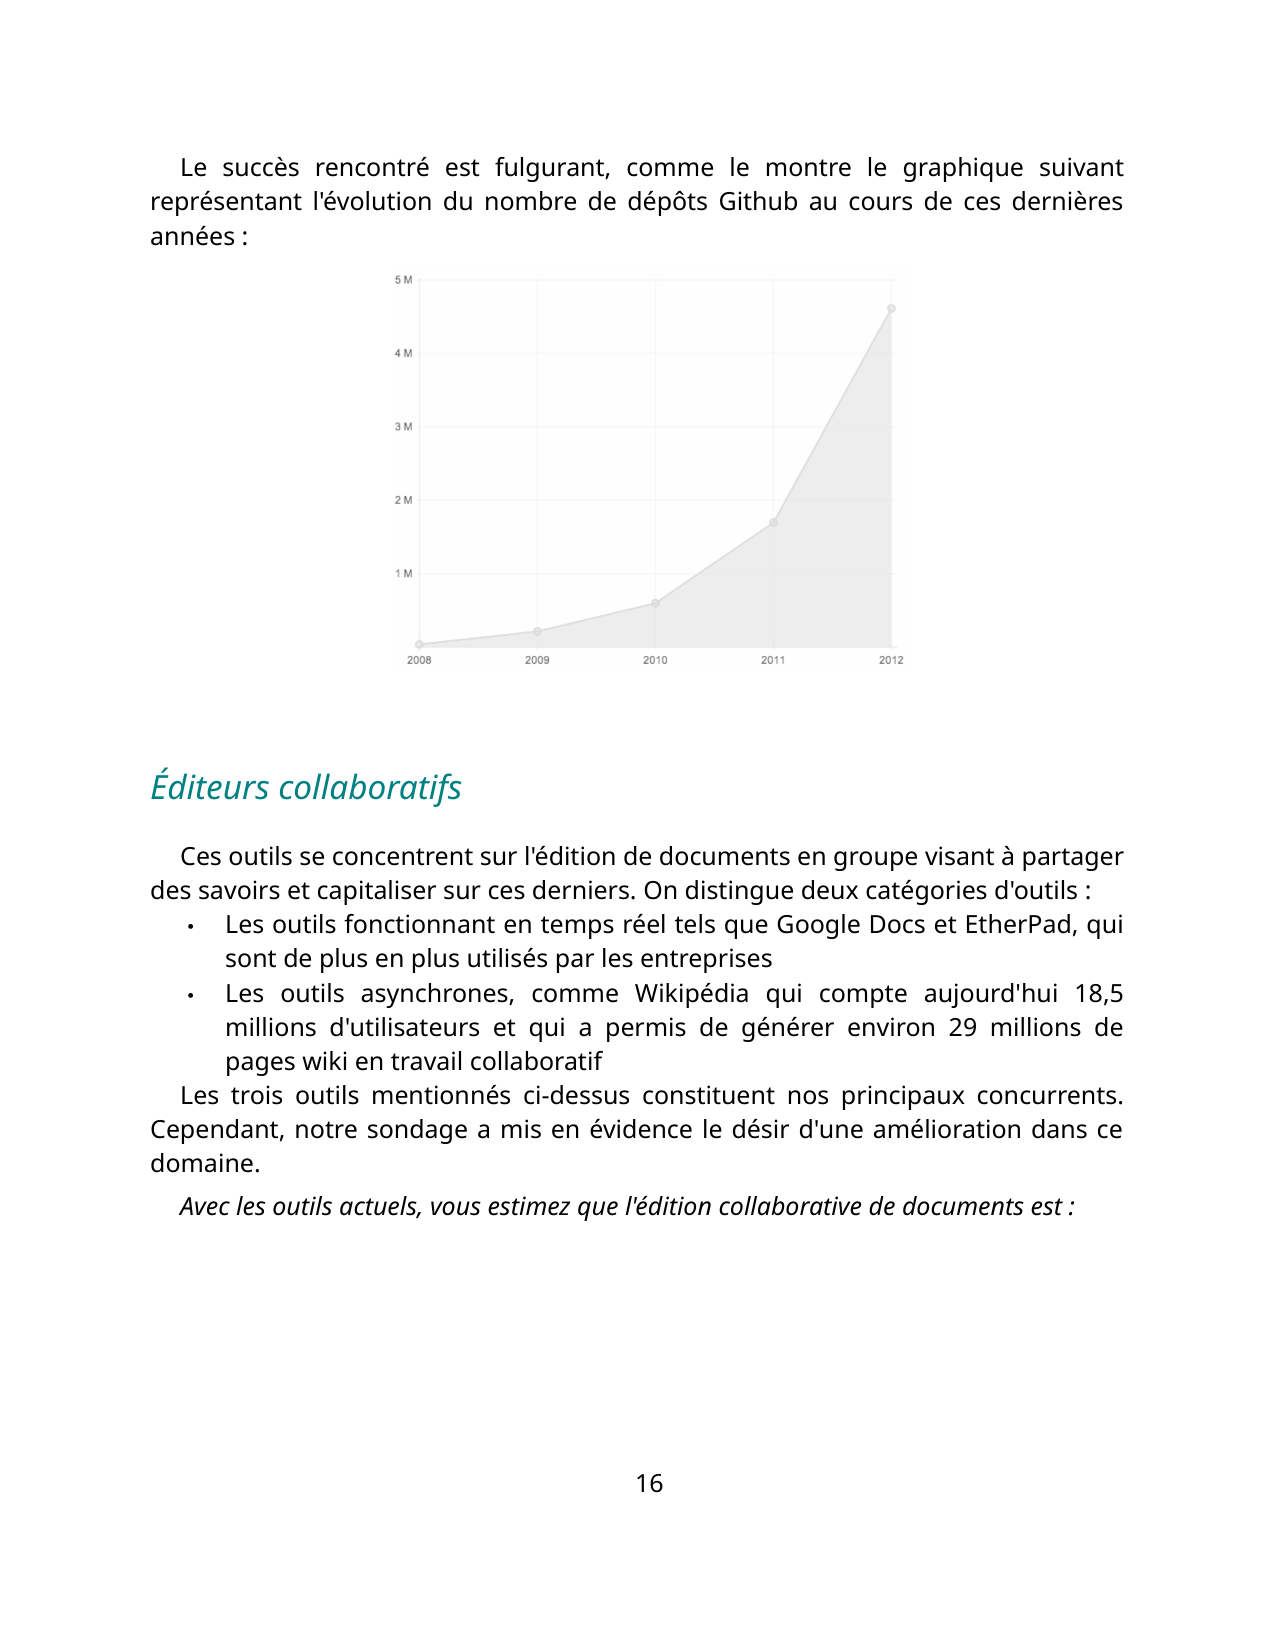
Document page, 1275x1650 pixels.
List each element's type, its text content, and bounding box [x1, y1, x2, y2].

text Avec les outils actuels, vous estimez que l'édition collaborative de documents est : [150, 1188, 1125, 1223]
list Les outils asynchrones, comme Wikipédia qui compte aujourd'hui 18,5 millions d'utilisateurs et qui a permis de générer environ 29 millions de pages wiki en travail collaboratif [187, 975, 1125, 1077]
text Le succès rencontré est fulgurant, comme le montre le graphique suivant représentant l'évolution du nombre de dépôts Github au cours de ces dernières années : [150, 150, 1125, 252]
subtitle Éditeurs collaboratifs [150, 763, 1125, 809]
text Les trois outils mentionnés ci-dessus constituent nos principaux concurrents. Cependant, notre sondage a mis en évidence le désir d'une amélioration dans ce domaine. [150, 1077, 1125, 1179]
list Les outils fonctionnant en temps réel tels que Google Docs et EtherPad, qui sont de plus en plus utilisés par les entreprises [187, 907, 1125, 975]
picture [392, 270, 913, 673]
text Ces outils se concentrent sur l'édition de documents en groupe visant à partager des savoirs et capitaliser sur ces derniers. On distingue deux catégories d'outils : [150, 839, 1125, 907]
